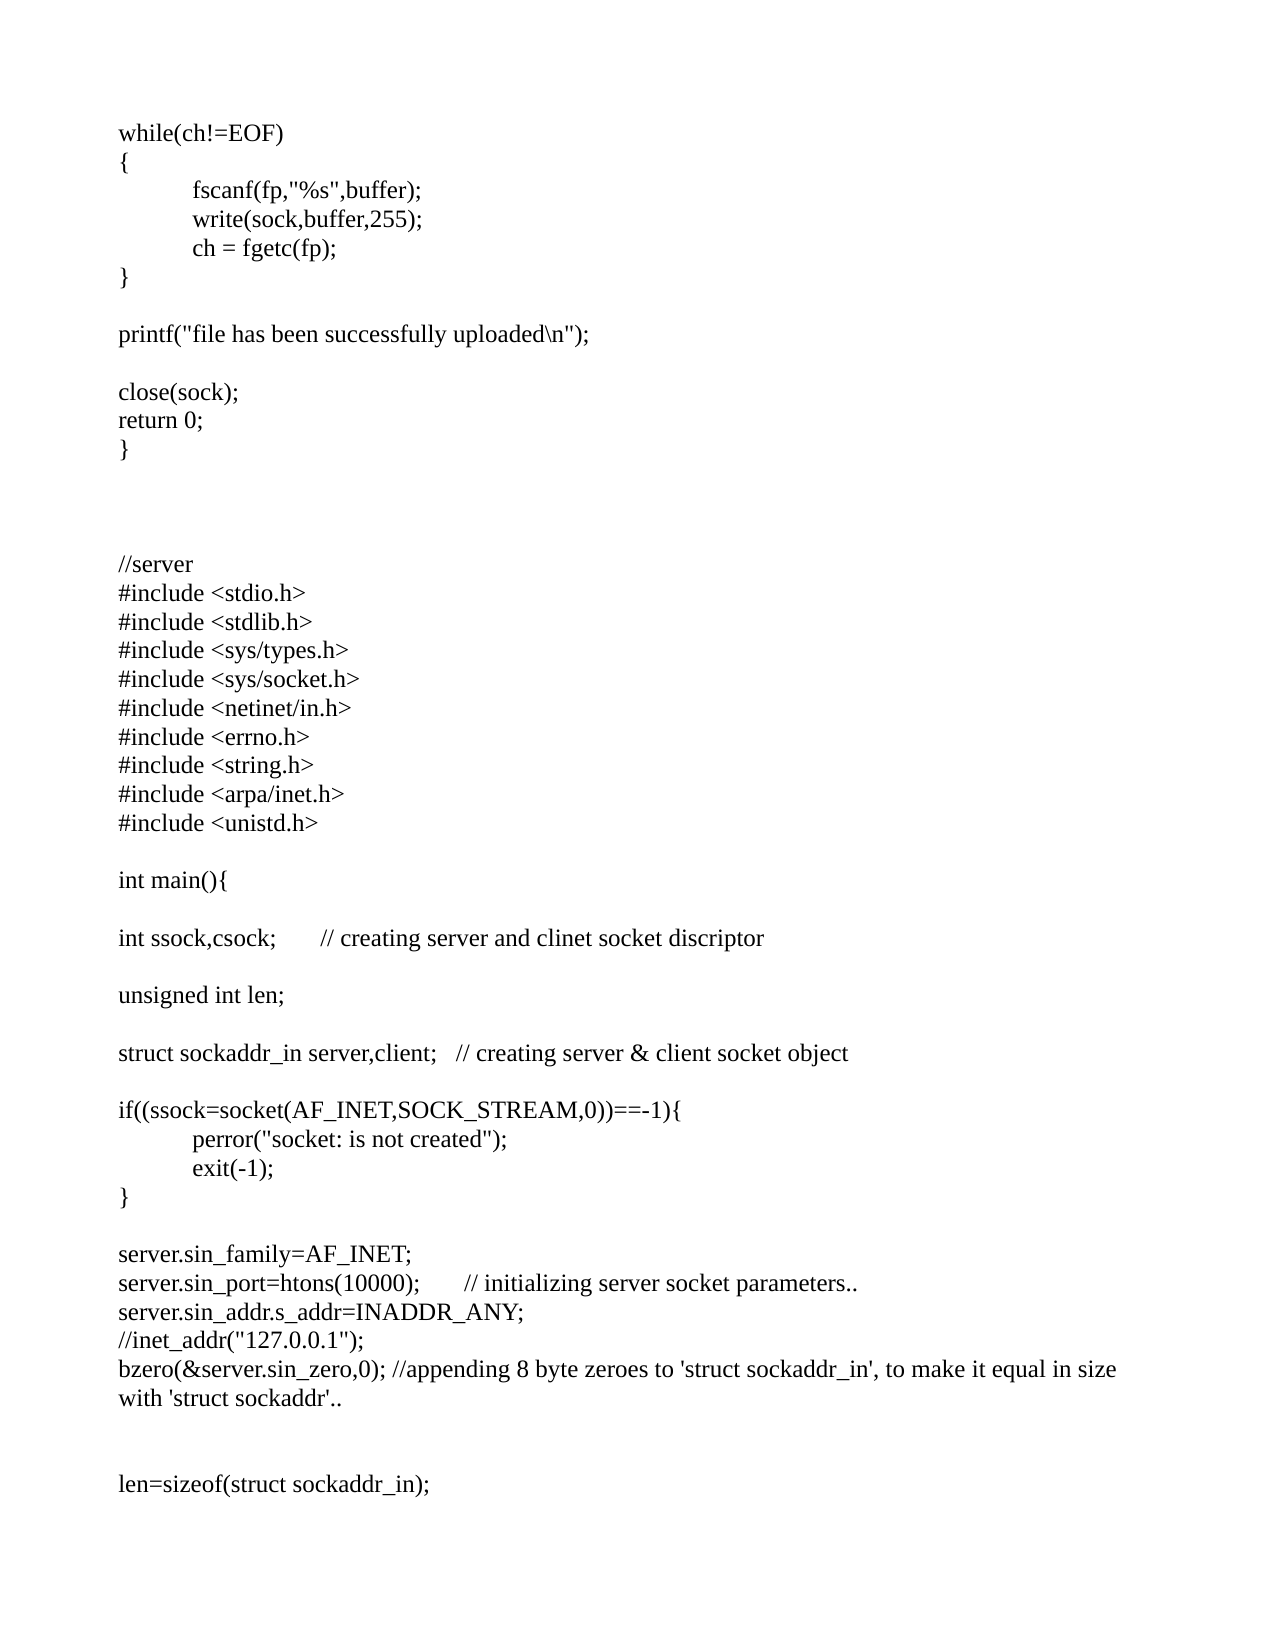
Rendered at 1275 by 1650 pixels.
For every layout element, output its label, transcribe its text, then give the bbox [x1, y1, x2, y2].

text server.sin_port=htons(10000); // initializing server socket parameters.. [118, 1268, 1157, 1297]
text //server [118, 549, 1157, 578]
text } [118, 262, 1157, 291]
text } [118, 1182, 1157, 1211]
text //inet_addr("127.0.0.1"); [118, 1326, 1157, 1354]
text unsigned int len; [118, 981, 1157, 1009]
text } [118, 434, 1157, 463]
text { [118, 147, 1157, 176]
text #include <string.h> [118, 751, 1157, 779]
text #include <sys/socket.h> [118, 664, 1157, 693]
text server.sin_addr.s_addr=INADDR_ANY; [118, 1297, 1157, 1326]
text exit(-1); [118, 1153, 1157, 1182]
text printf("file has been successfully uploaded\n"); [118, 319, 1157, 348]
text len=sizeof(struct sockaddr_in); [118, 1469, 1157, 1498]
text perror("socket: is not created"); [118, 1124, 1157, 1153]
text #include <stdio.h> [118, 578, 1157, 607]
text struct sockaddr_in server,client; // creating server & client socket object [118, 1038, 1157, 1067]
text #include <unistd.h> [118, 808, 1157, 837]
text #include <sys/types.h> [118, 636, 1157, 664]
text while(ch!=EOF) [118, 118, 1157, 147]
text #include <arpa/inet.h> [118, 779, 1157, 808]
text write(sock,buffer,255); [118, 204, 1157, 233]
text #include <errno.h> [118, 722, 1157, 751]
text int main(){ [118, 866, 1157, 894]
text ch = fgetc(fp); [118, 233, 1157, 262]
text bzero(&server.sin_zero,0); //appending 8 byte zeroes to 'struct sockaddr_in', to make it equal in size with 'struct sockaddr'.. [118, 1354, 1157, 1412]
text server.sin_family=AF_INET; [118, 1239, 1157, 1268]
text #include <netinet/in.h> [118, 693, 1157, 722]
text fscanf(fp,"%s",buffer); [118, 176, 1157, 204]
text int ssock,csock; // creating server and clinet socket discriptor [118, 923, 1157, 952]
text return 0; [118, 406, 1157, 434]
text close(sock); [118, 377, 1157, 406]
text #include <stdlib.h> [118, 607, 1157, 636]
text if((ssock=socket(AF_INET,SOCK_STREAM,0))==-1){ [118, 1096, 1157, 1124]
